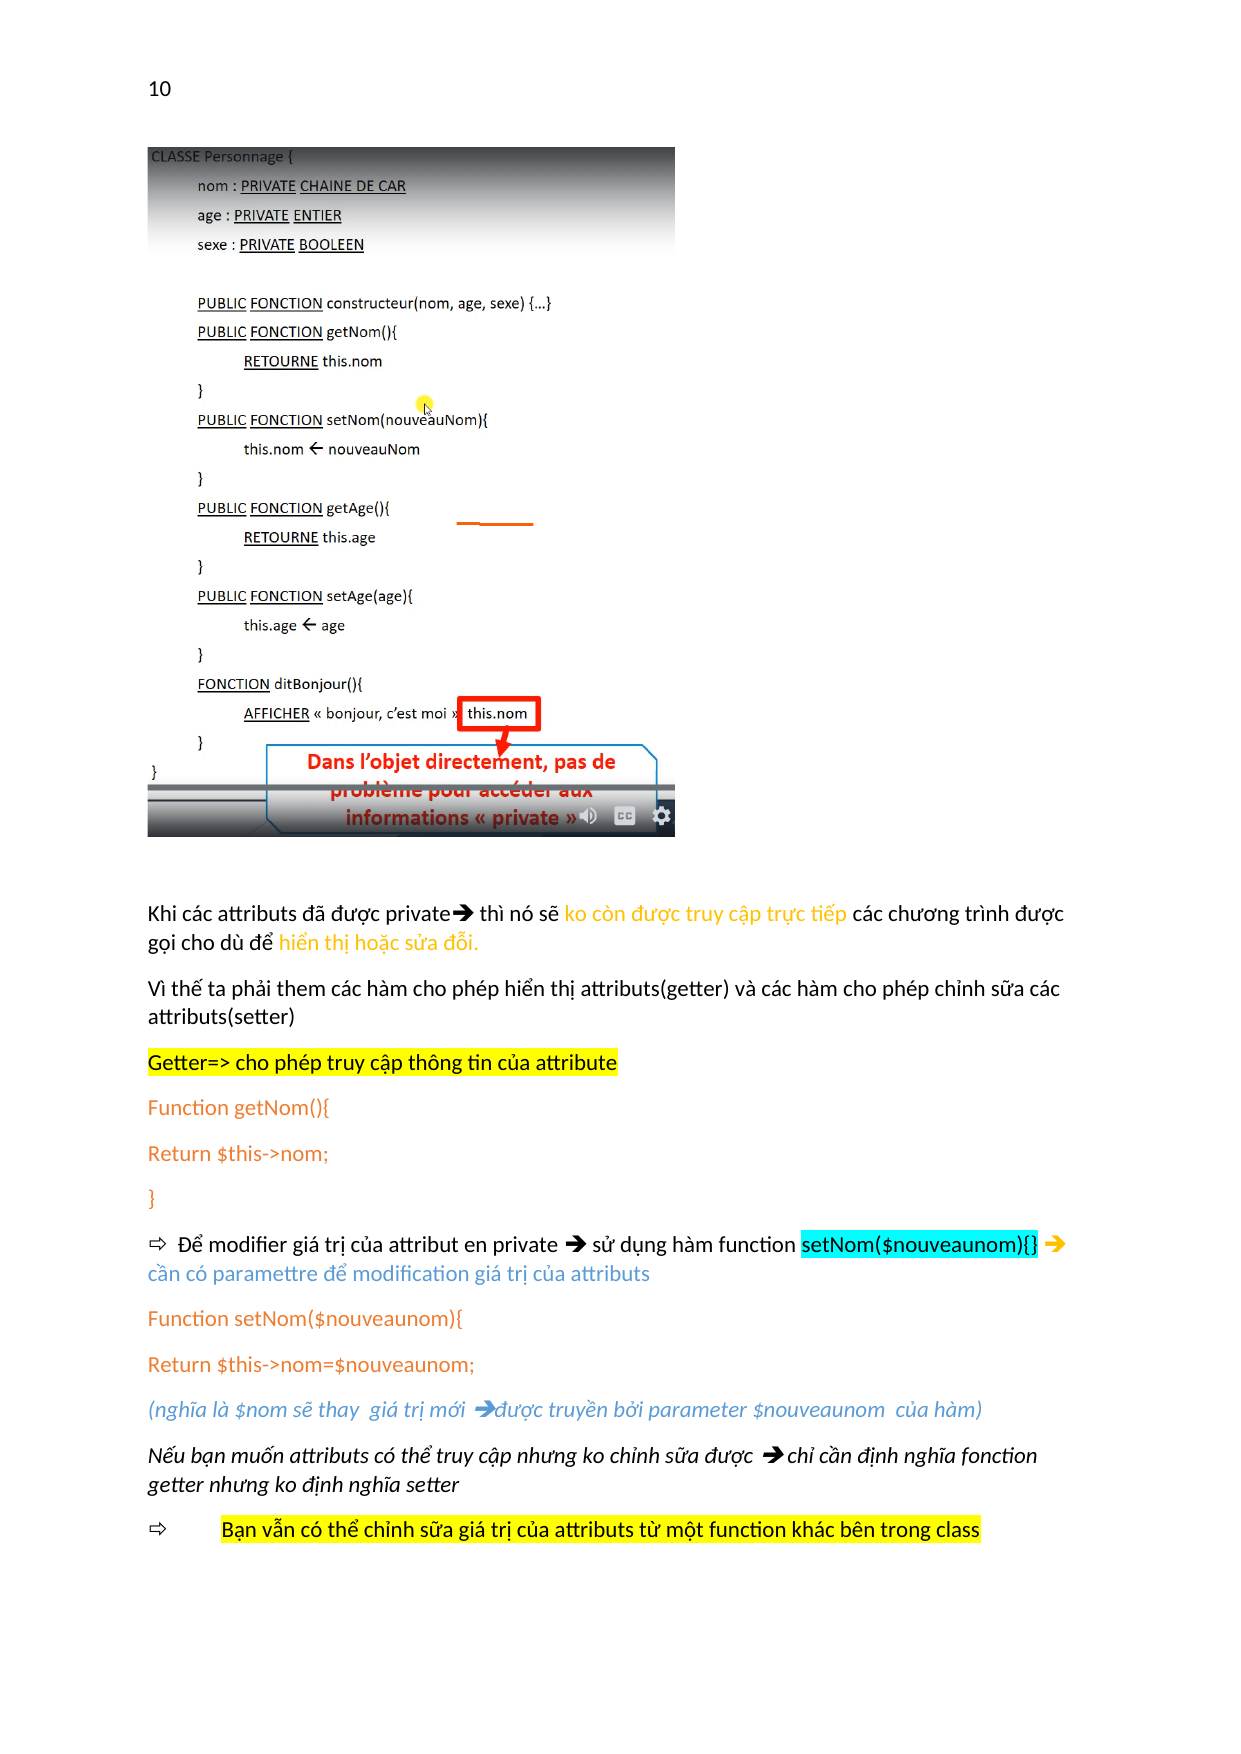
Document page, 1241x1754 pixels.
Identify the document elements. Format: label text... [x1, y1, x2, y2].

list Bạn vẫn có thể chỉnh sữa giá trị của attributs từ một function khác bên trong class [148, 1515, 1093, 1543]
text Khi các attributs đã được private thì nó sẽ ko còn được truy cập trực tiếp các chương trình được gọi cho dù để hiển thị hoặc sửa đỗi. [148, 899, 1093, 956]
list Nếu bạn muốn attributs có thể truy cập nhưng ko chỉnh sữa được  chỉ cần định nghĩa fonction getter nhưng ko định nghĩa setter [148, 1441, 1093, 1498]
text } [148, 1184, 1093, 1213]
text (nghĩa là $nom sẽ thay giá trị mới được truyền bởi parameter $nouveaunom của hàm) [148, 1396, 1093, 1423]
text Vì thế ta phải them các hàm cho phép hiển thị attributs(getter) và các hàm cho phép chỉnh sữa các attributs(setter) [148, 974, 1093, 1031]
text Function getNom(){ [148, 1093, 1093, 1122]
list Để modifier giá trị của attribut en private  sử dụng hàm function setNom($nouveaunom){}  cần có paramettre để modification giá trị của attributs [148, 1230, 1093, 1287]
list Function setNom($nouveaunom){ [148, 1304, 1093, 1332]
text Getter=> cho phép truy cập thông tin của attribute [148, 1048, 1093, 1076]
text Return $this->nom; [148, 1139, 1093, 1167]
list Return $this->nom=$nouveaunom; [148, 1350, 1093, 1378]
